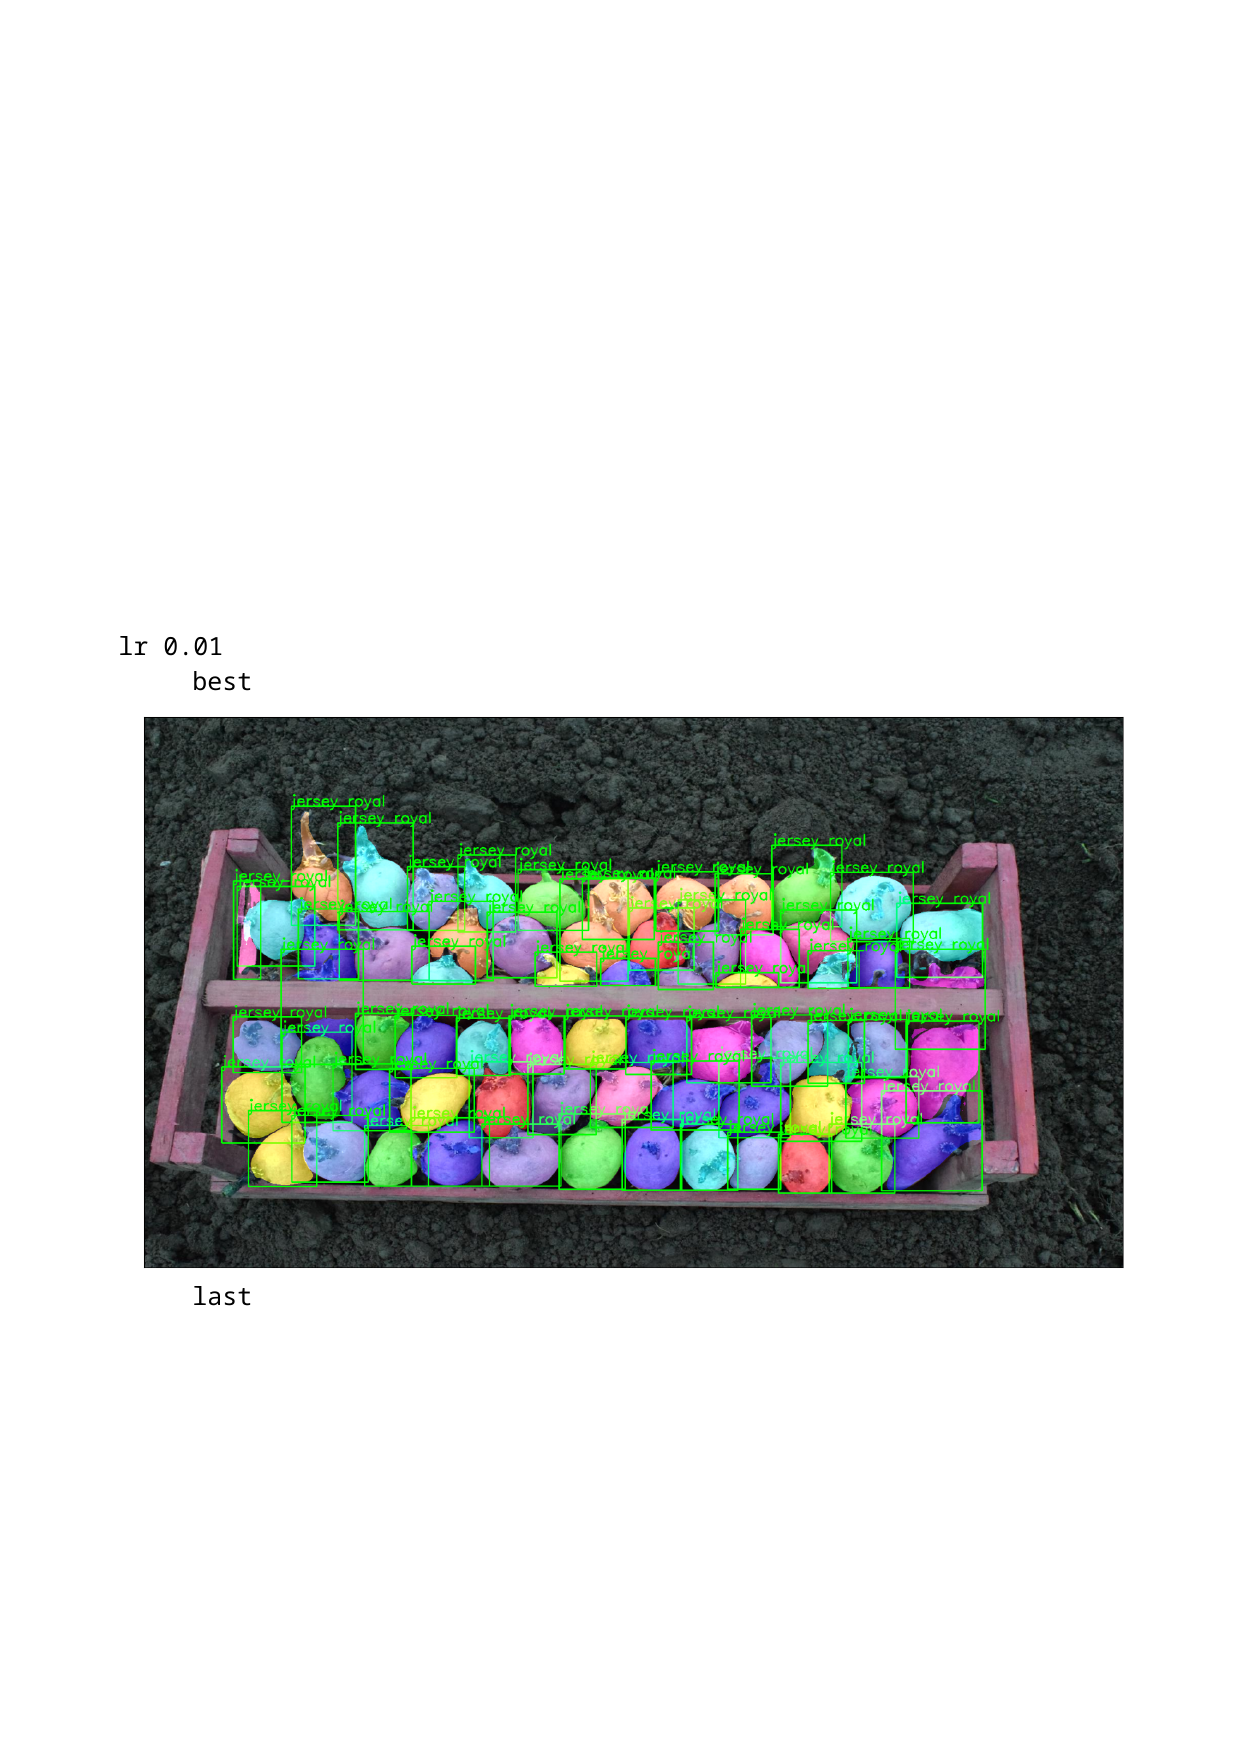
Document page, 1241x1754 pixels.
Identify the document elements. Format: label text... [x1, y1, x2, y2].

text lr 0.01 [118, 629, 1122, 663]
text best [118, 663, 1122, 697]
text last [118, 1178, 1122, 1313]
picture [123, 903, 1135, 1099]
